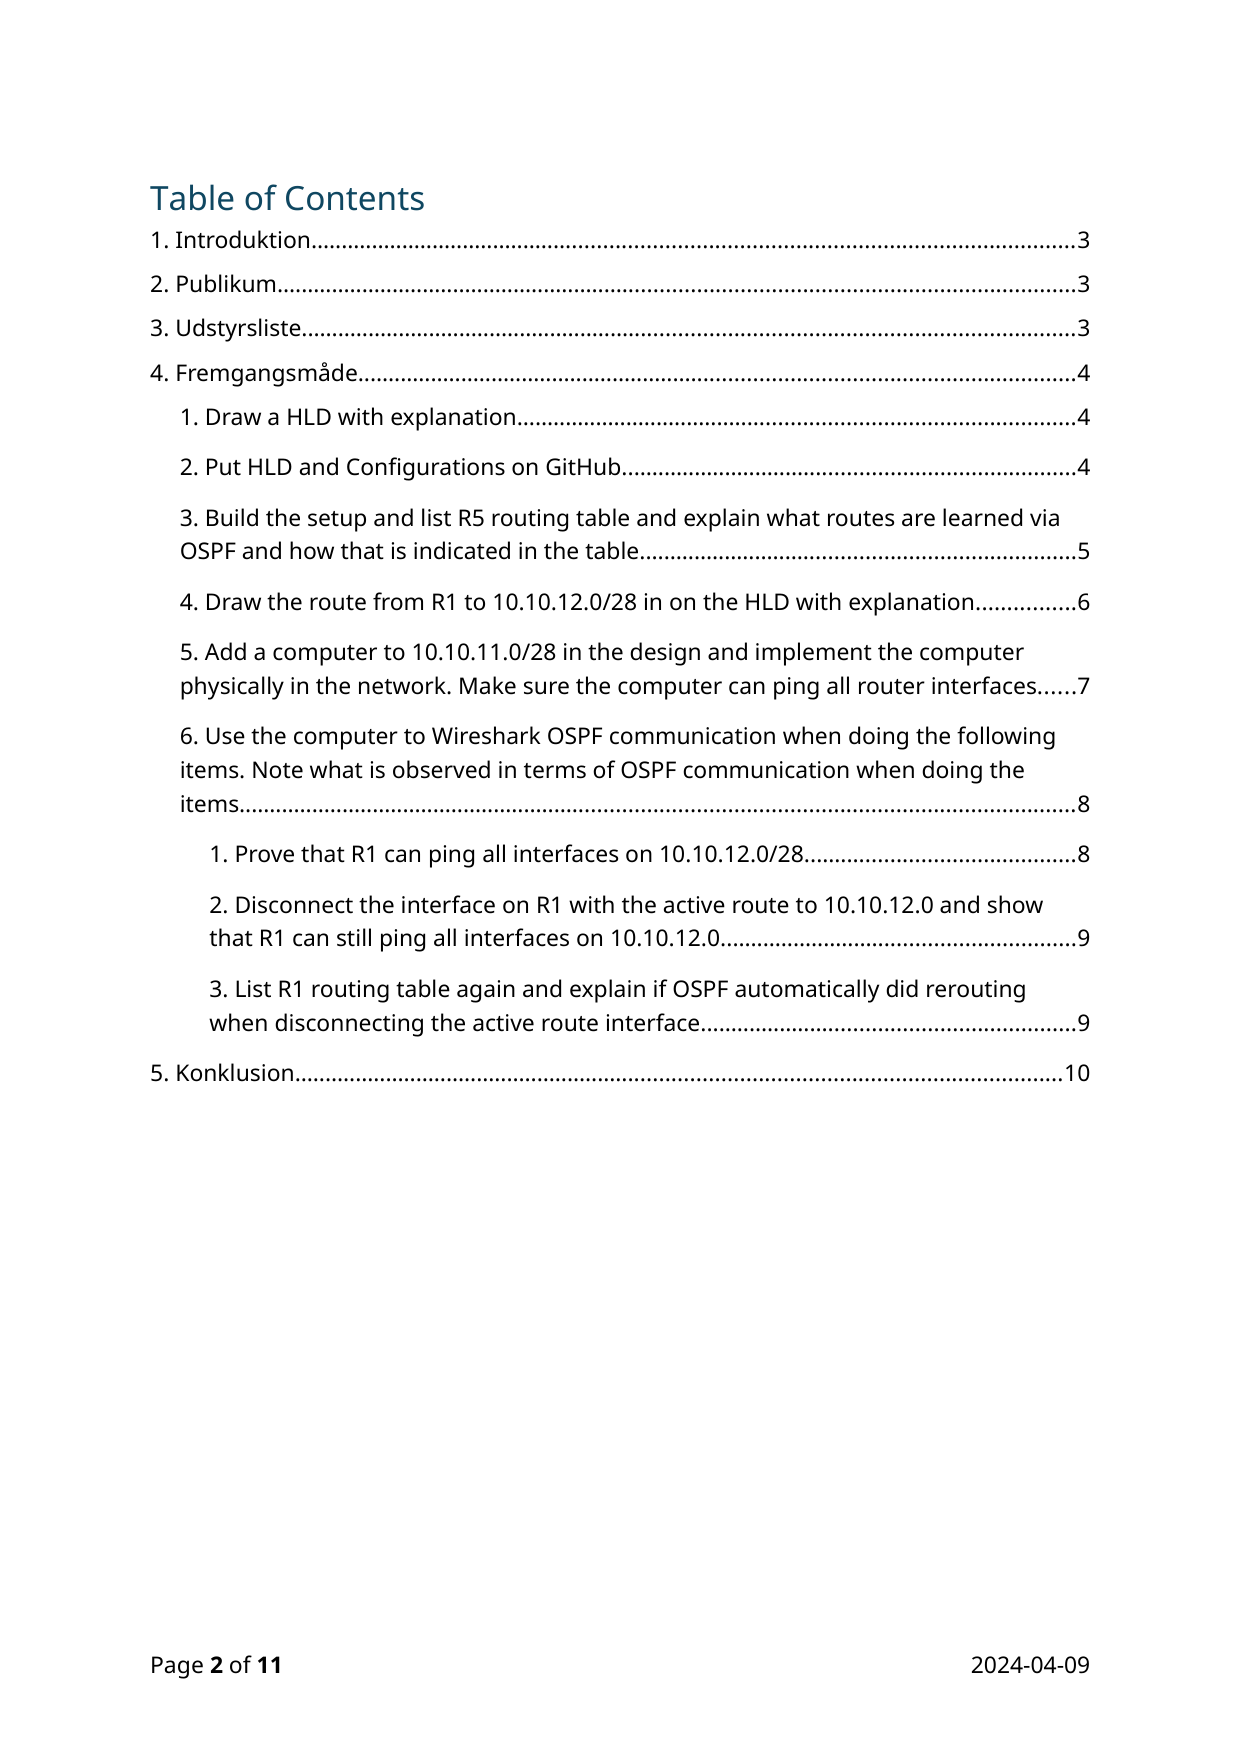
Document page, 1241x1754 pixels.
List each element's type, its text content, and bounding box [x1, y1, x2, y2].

text 1. Introduktion 3 [150, 224, 1090, 255]
text 5. Add a computer to 10.10.11.0/28 in the design and implement the computer physically in the network. Make sure the computer can ping all router interfaces. 7 [179, 636, 1090, 701]
text 2. Disconnect the interface on R1 with the active route to 10.10.12.0 and show that R1 can still ping all interfaces on 10.10.12.0. 9 [209, 888, 1090, 953]
text 3. List R1 routing table again and explain if OSPF automatically did rerouting when disconnecting the active route interface. 9 [209, 973, 1090, 1038]
text 1. Draw a HLD with explanation 4 [179, 401, 1090, 432]
subtitle Table of Contents [150, 175, 1090, 220]
text 4. Draw the route from R1 to 10.10.12.0/28 in on the HLD with explanation. 6 [179, 586, 1090, 617]
text 3. Build the setup and list R5 routing table and explain what routes are learned via OSPF and how that is indicated in the table. 5 [179, 501, 1090, 566]
text 5. Konklusion 10 [150, 1057, 1090, 1088]
text 1. Prove that R1 can ping all interfaces on 10.10.12.0/28. 8 [209, 838, 1090, 869]
text 2. Publikum 3 [150, 268, 1090, 299]
text 2. Put HLD and Configurations on GitHub. 4 [179, 451, 1090, 482]
text 6. Use the computer to Wireshark OSPF communication when doing the following items. Note what is observed in terms of OSPF communication when doing the items. 8 [179, 720, 1090, 819]
text 4. Fremgangsmåde 4 [150, 356, 1090, 388]
text 3. Udstyrsliste 3 [150, 312, 1090, 343]
